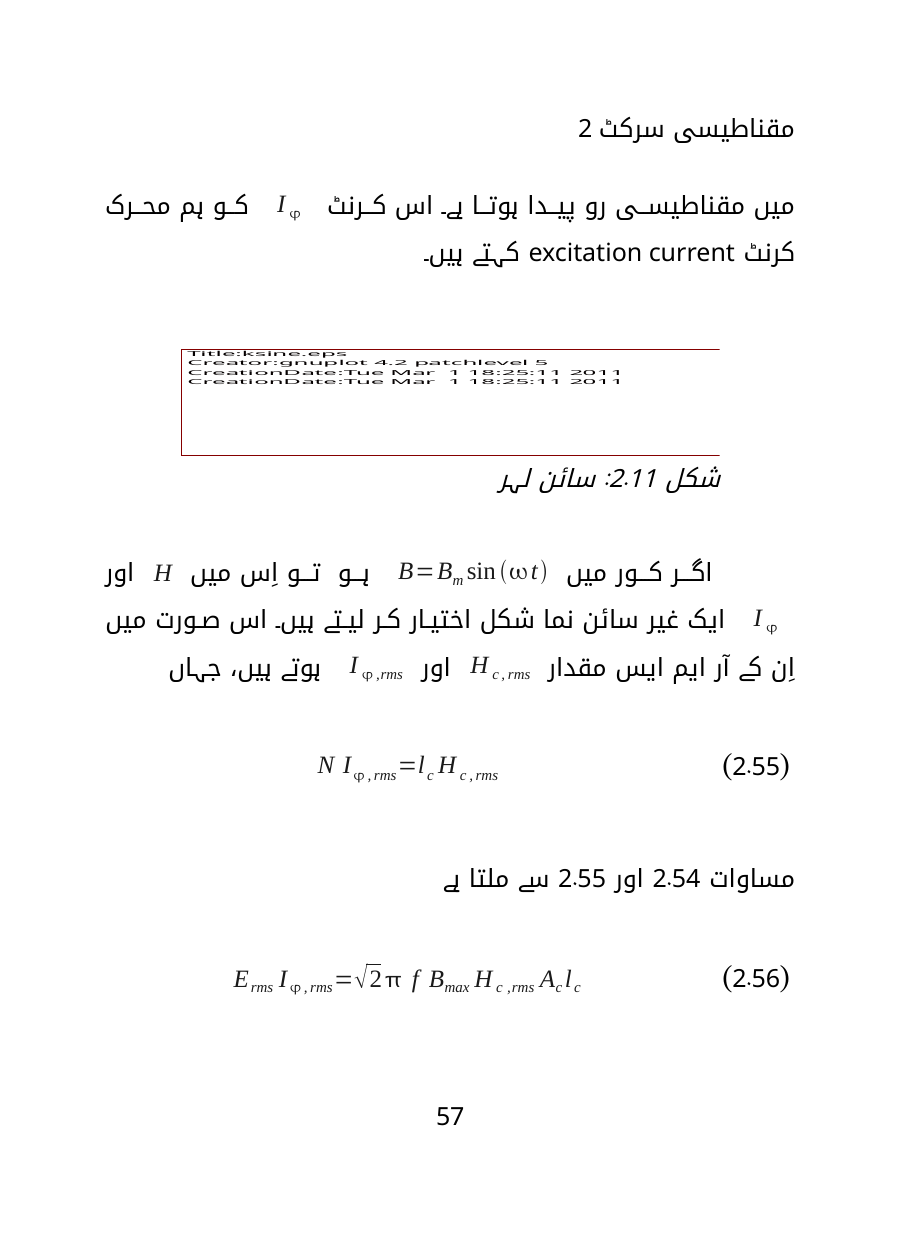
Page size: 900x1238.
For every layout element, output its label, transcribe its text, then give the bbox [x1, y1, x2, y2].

text اگر کور میں ہو تو اِس میںاور ایک غیر سائن نما شکل اختیار کر لیتے ہیں۔ اس صورت میں اِن کے آر ایم ایس مقداراور ہوتے ہیں، جہاں [105, 549, 795, 691]
table_header [105, 950, 699, 1021]
table_header (2.55) [701, 738, 795, 809]
table_header (2.56) [699, 950, 795, 1021]
text شکل 2.11: سائن لہر [180, 349, 720, 503]
text مساوات 2.54 اور 2.55 سے ملتا ہے [105, 856, 795, 903]
table_header [105, 738, 701, 809]
text ایک مردہ مقناطیسی سرکٹ کے کائل کو جب بجلی دی جائے تو یہ جاندار ہو جاتا ہے۔ کائل میں کرنٹ کی وجہ سے کور میں مقناطیسی رو پیدا ہوتا ہے۔ اس کرنٹ کو ہم محرک کرنٹ excitation current کہتے ہیں۔ [105, 182, 795, 277]
